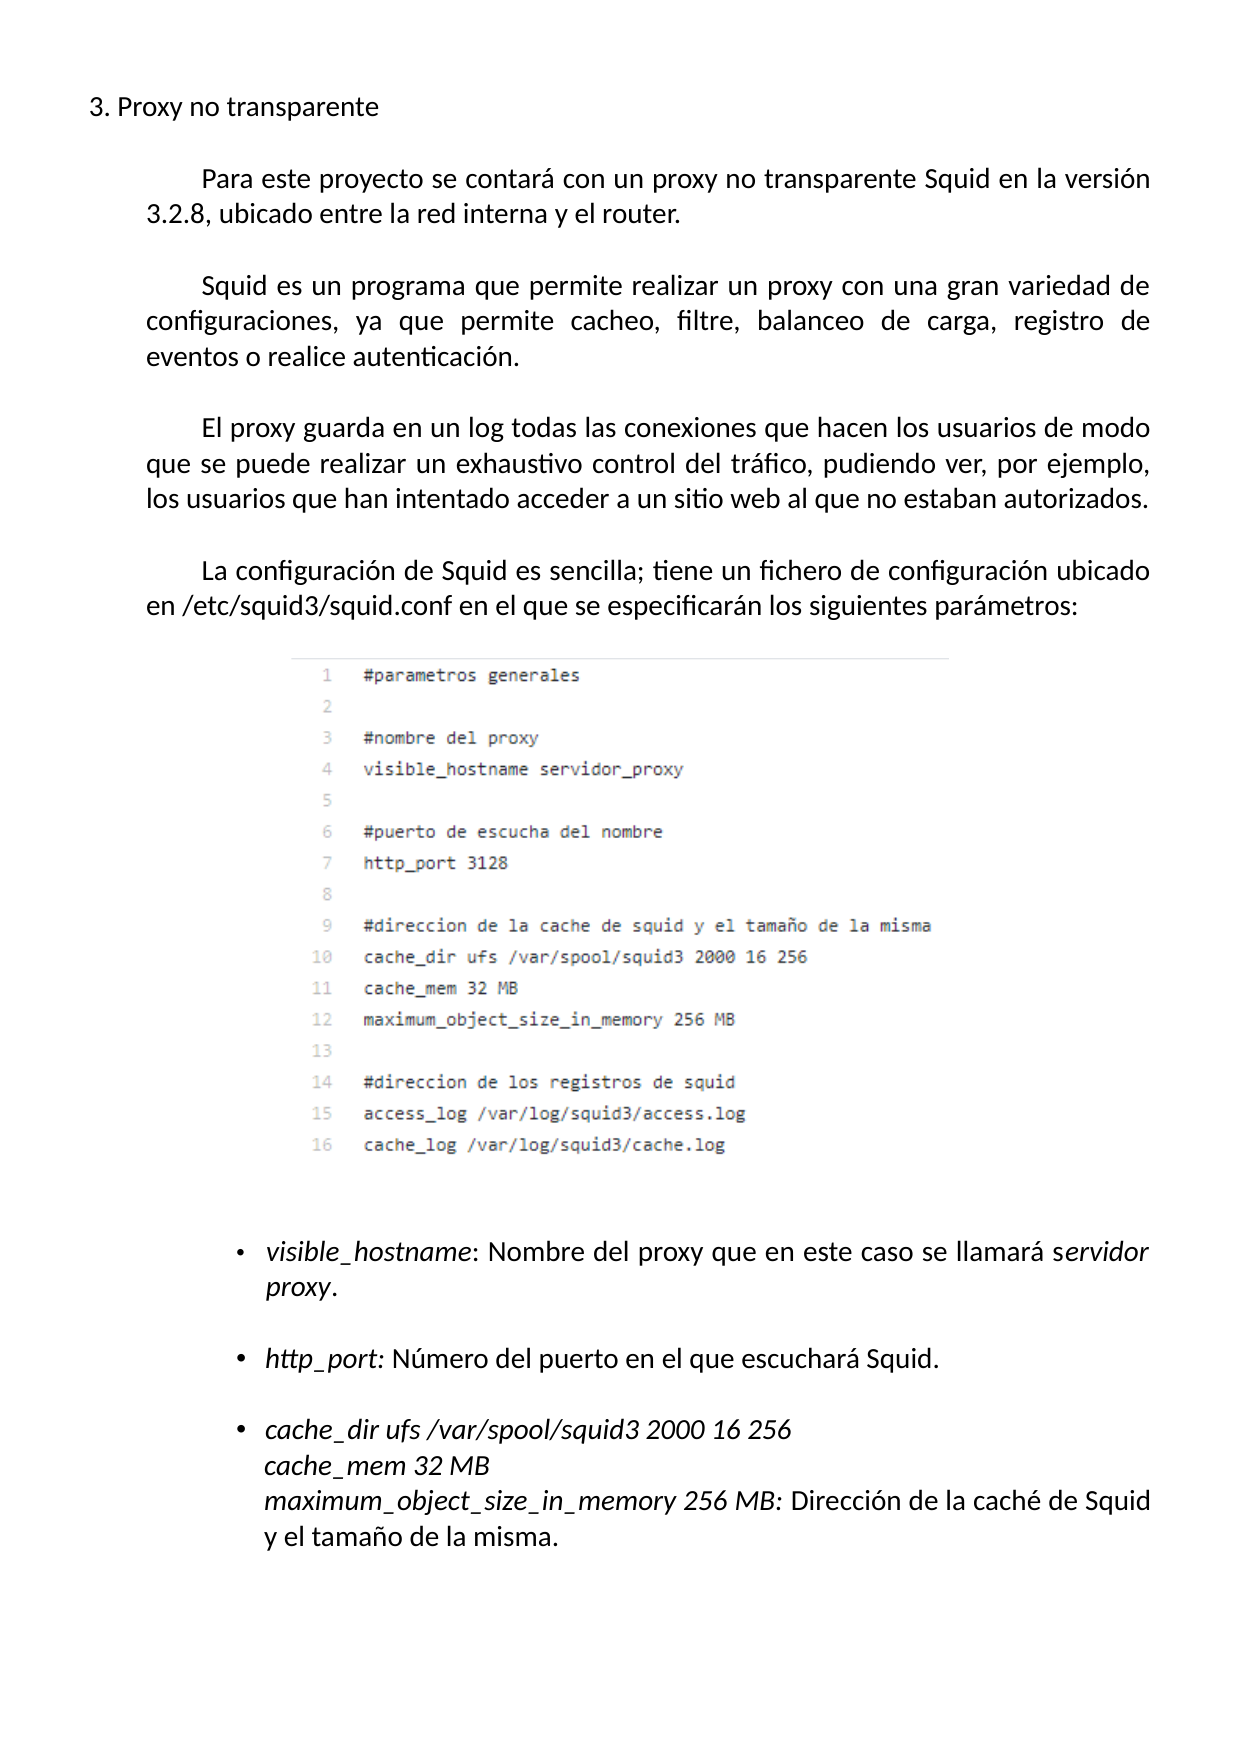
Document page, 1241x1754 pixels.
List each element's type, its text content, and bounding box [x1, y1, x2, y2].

list 3. Proxy no transparente [88, 88, 1152, 124]
list cache_mem 32 MB [264, 1447, 1152, 1482]
text Para este proyecto se contará con un proxy no transparente Squid en la versión 3.2.8, ubicado entre la red interna y el router. [146, 160, 1152, 231]
list visible_hostname: Nombre del proxy que en este caso se llamará servidor proxy. [236, 1233, 1152, 1304]
picture [291, 658, 949, 1162]
list maximum_object_size_in_memory 256 MB: Dirección de la caché de Squid y el tamaño de la misma. [264, 1482, 1152, 1553]
text Squid es un programa que permite realizar un proxy con una gran variedad de configuraciones, ya que permite cacheo, filtre, balanceo de carga, registro de eventos o realice autenticación. [146, 267, 1152, 373]
list http_port: Número del puerto en el que escuchará Squid. [191, 1340, 1152, 1375]
list cache_dir ufs /var/spool/squid3 2000 16 256 [191, 1411, 1152, 1447]
text La configuración de Squid es sencilla; tiene un fichero de configuración ubicado en /etc/squid3/squid.conf en el que se especificarán los siguientes parámetros: [146, 552, 1152, 623]
text El proxy guarda en un log todas las conexiones que hacen los usuarios de modo que se puede realizar un exhaustivo control del tráfico, pudiendo ver, por ejemplo, los usuarios que han intentado acceder a un sitio web al que no estaban autorizados. [146, 409, 1152, 516]
